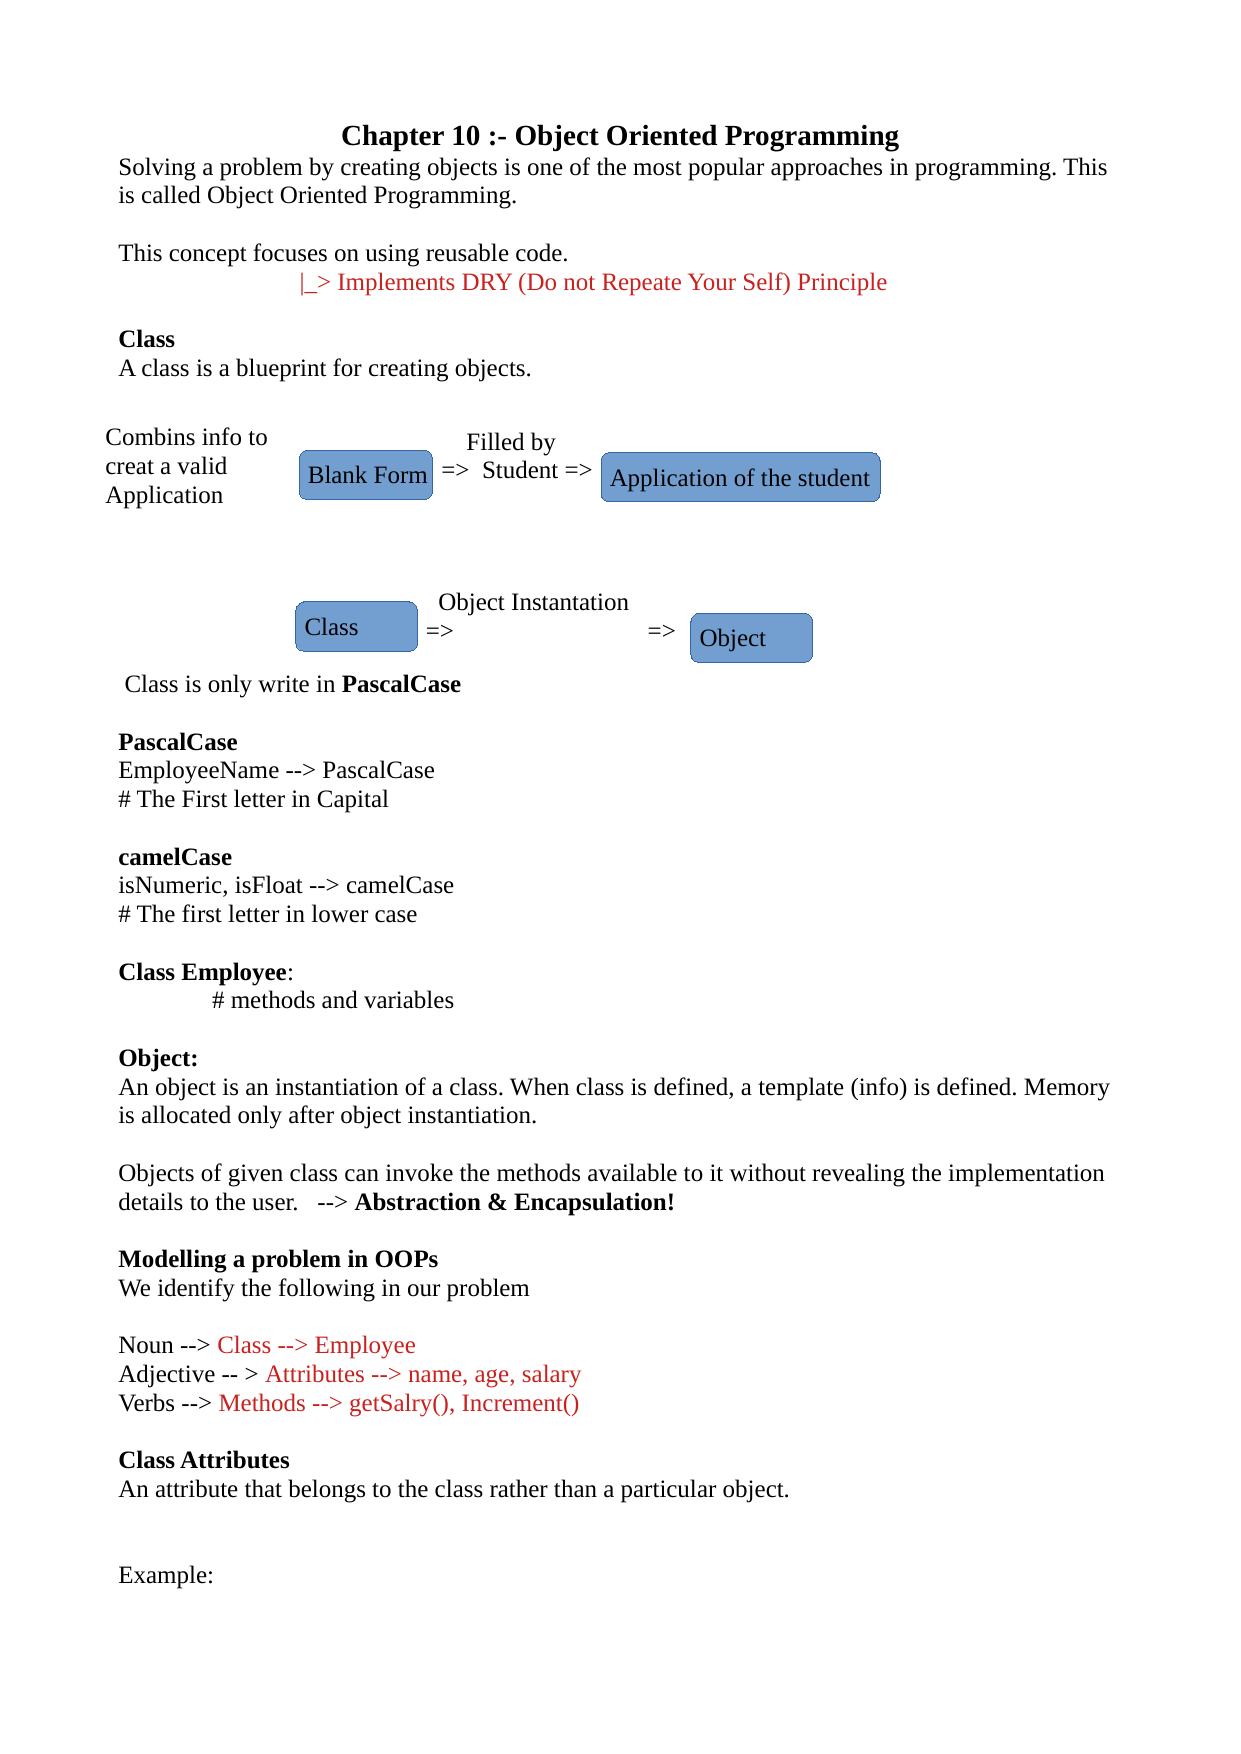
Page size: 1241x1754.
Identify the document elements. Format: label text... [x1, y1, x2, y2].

text A class is a blueprint for creating objects. [118, 353, 1122, 382]
text Chapter 10 :- Object Oriented Programming [118, 118, 1122, 152]
text This concept focuses on using reusable code. [118, 238, 1122, 267]
text An object is an instantiation of a class. When class is defined, a template (info) is defined. Memory is allocated only after object instantiation. [118, 1072, 1122, 1129]
text Solving a problem by creating objects is one of the most popular approaches in programming. This is called Object Oriented Programming. [118, 152, 1122, 209]
text # methods and variables [118, 985, 1122, 1014]
text isNumeric, isFloat --> camelCase [118, 870, 1122, 899]
text # The first letter in lower case [118, 899, 1122, 928]
text Adjective -- > Attributes --> name, age, salary [118, 1359, 1122, 1388]
text EmployeeName --> PascalCase [118, 755, 1122, 784]
text PascalCase [118, 727, 1122, 755]
text Example: [118, 1560, 1122, 1589]
text Objects of given class can invoke the methods available to it without revealing the implementation details to the user. --> Abstraction & Encapsulation! [118, 1158, 1122, 1215]
text Class Attributes [118, 1445, 1122, 1474]
text Class is only write in PascalCase [118, 669, 1122, 698]
text Modelling a problem in OOPs [118, 1244, 1122, 1273]
text # The First letter in Capital [118, 784, 1122, 813]
text camelCase [118, 842, 1122, 870]
text Verbs --> Methods --> getSalry(), Increment() [118, 1388, 1122, 1417]
text Class [118, 324, 1122, 353]
text |_> Implements DRY (Do not Repeate Your Self) Principle [118, 267, 1122, 295]
text Class Employee: [118, 957, 1122, 985]
text Noun --> Class --> Employee [118, 1330, 1122, 1359]
text An attribute that belongs to the class rather than a particular object. [118, 1474, 1122, 1503]
text We identify the following in our problem [118, 1273, 1122, 1302]
text Object: [118, 1043, 1122, 1072]
